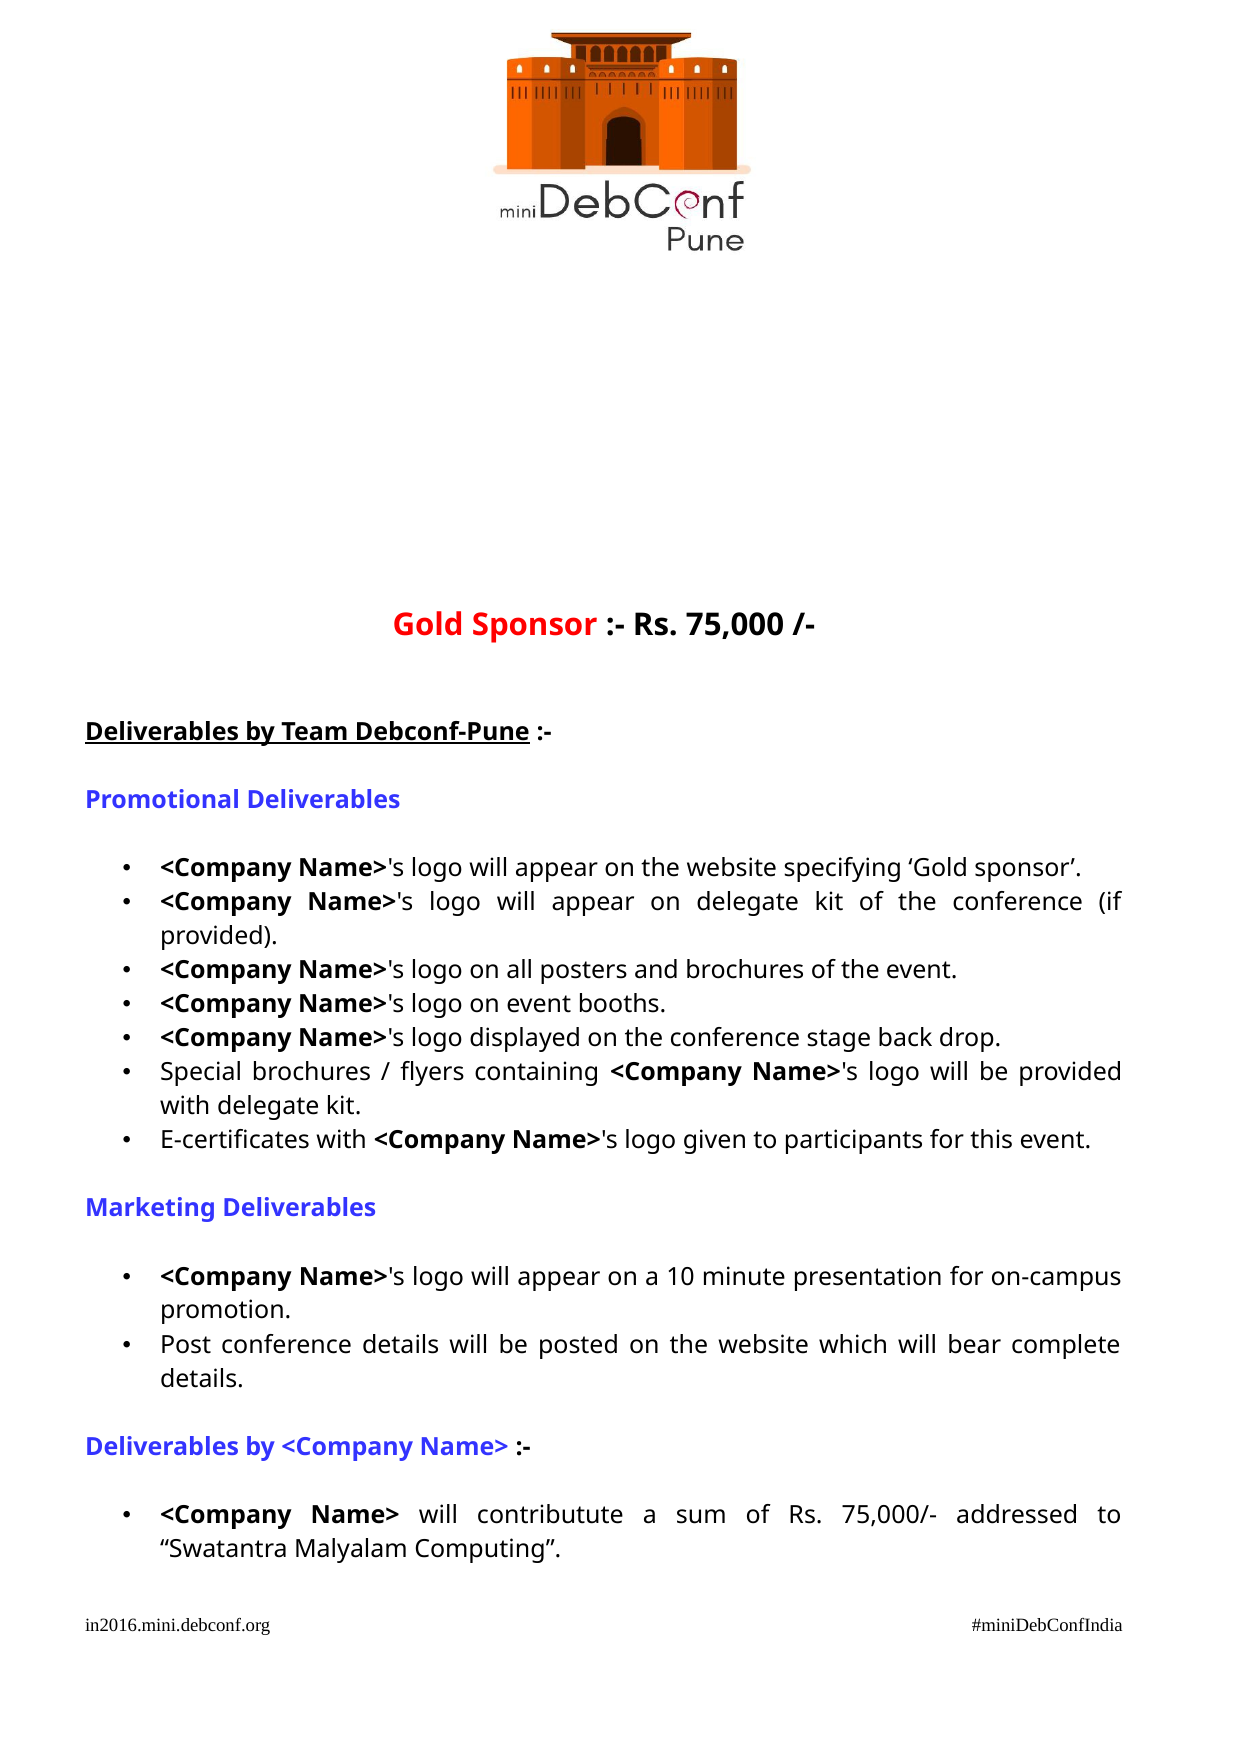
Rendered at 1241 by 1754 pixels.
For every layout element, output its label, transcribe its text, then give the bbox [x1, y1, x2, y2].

list <Company Name>'s logo will appear on the website specifying ‘Gold sponsor’. [122, 849, 1123, 883]
picture [474, 0, 798, 298]
list <Company Name>'s logo on all posters and brochures of the event. [122, 952, 1123, 986]
text Deliverables by Team Debconf-Pune :- [85, 713, 1123, 747]
text Gold Sponsor :- Rs. 75,000 /- [85, 602, 1123, 645]
list <Company Name>'s logo will appear on a 10 minute presentation for on-campus promotion. [122, 1258, 1123, 1326]
list <Company Name>'s logo on event booths. [122, 986, 1123, 1020]
list <Company Name>'s logo displayed on the conference stage back drop. [122, 1020, 1123, 1054]
text Deliverables by <Company Name> :- [85, 1428, 1123, 1462]
text Marketing Deliverables [85, 1190, 1123, 1224]
list E-certificates with <Company Name>'s logo given to participants for this event. [122, 1122, 1123, 1156]
list <Company Name> will contributute a sum of Rs. 75,000/- addressed to “Swatantra Malyalam Computing”. [122, 1497, 1123, 1565]
list Post conference details will be posted on the website which will bear complete details. [122, 1326, 1123, 1394]
text Promotional Deliverables [85, 781, 1123, 815]
list Special brochures / flyers containing <Company Name>'s logo will be provided with delegate kit. [122, 1054, 1123, 1122]
list <Company Name>'s logo will appear on delegate kit of the conference (if provided). [122, 883, 1123, 952]
